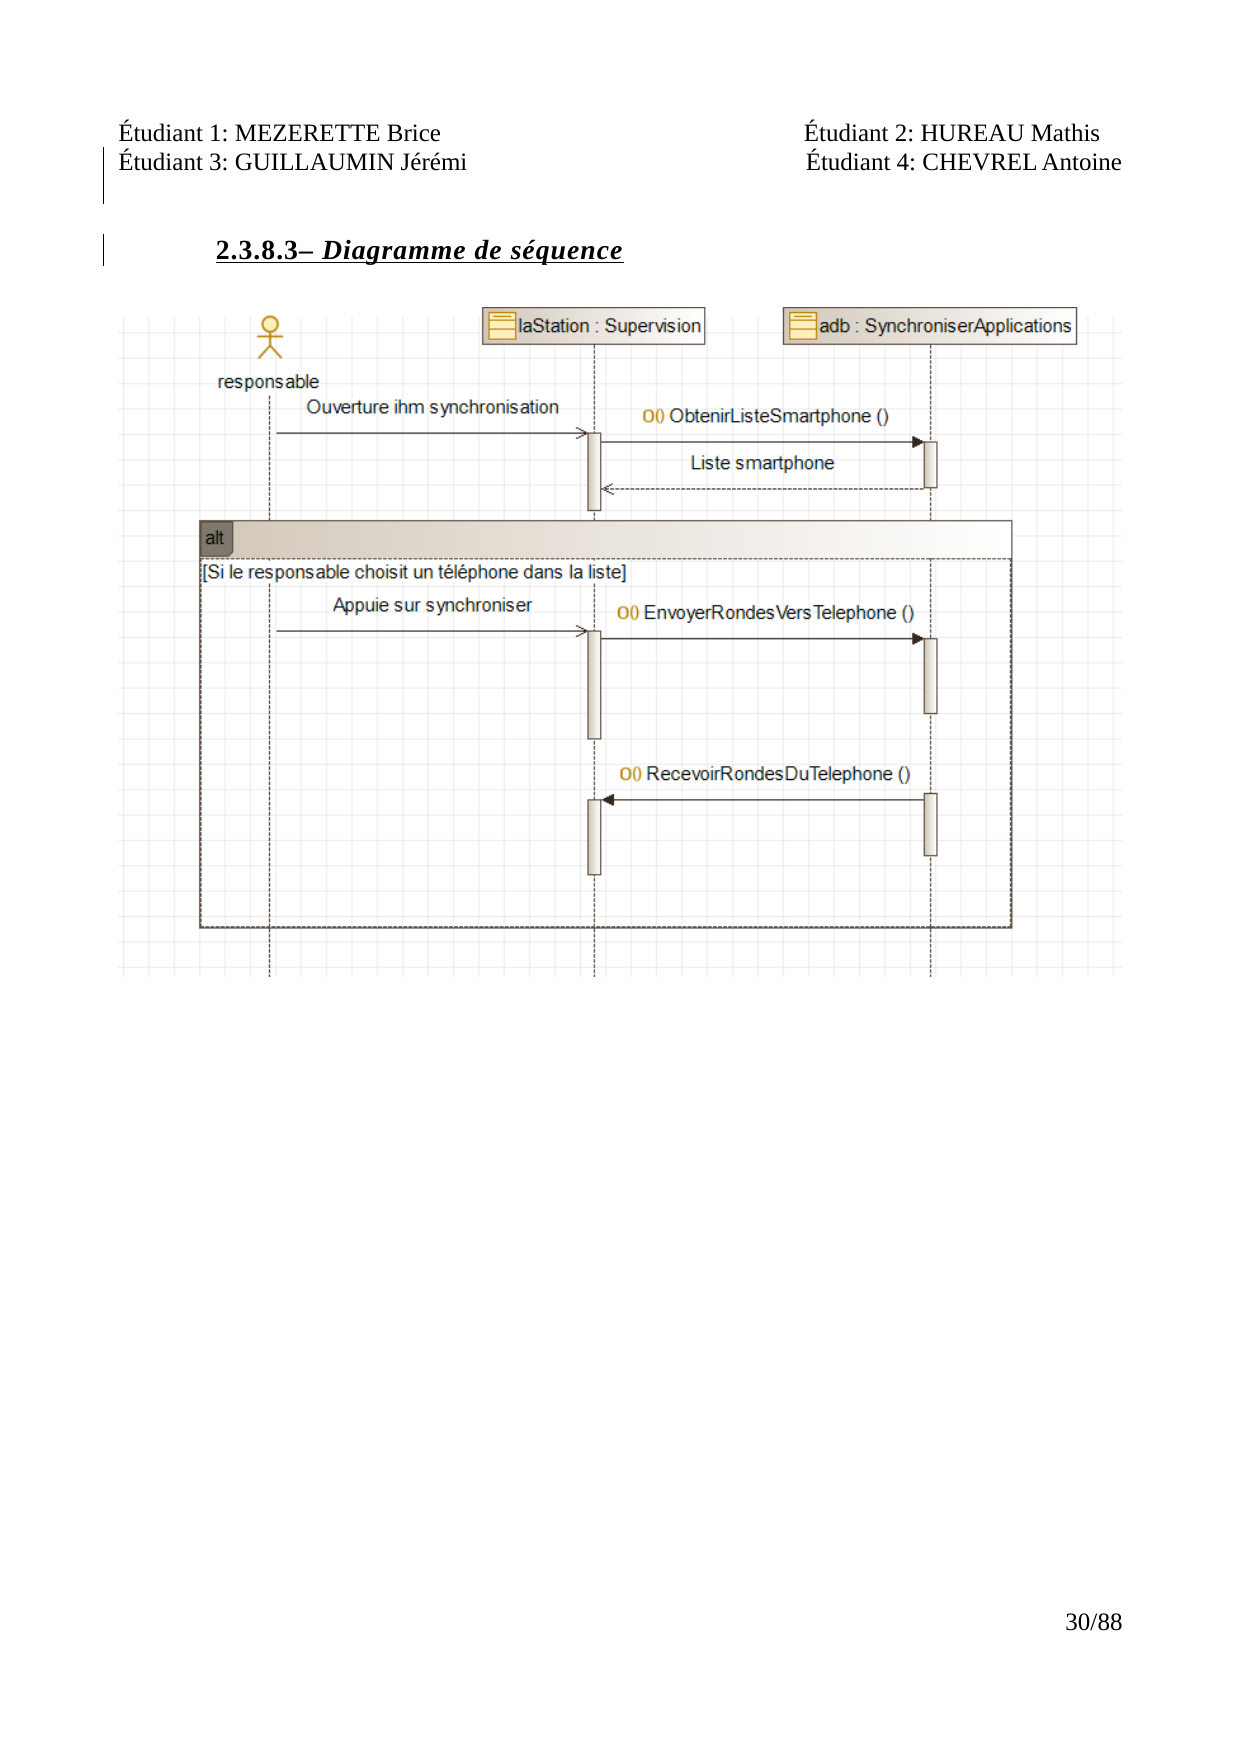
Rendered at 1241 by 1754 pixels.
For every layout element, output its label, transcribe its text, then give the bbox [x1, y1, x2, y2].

picture [118, 307, 1123, 977]
subtitle 2.3.8.3– Diagramme de séquence [118, 234, 1122, 266]
